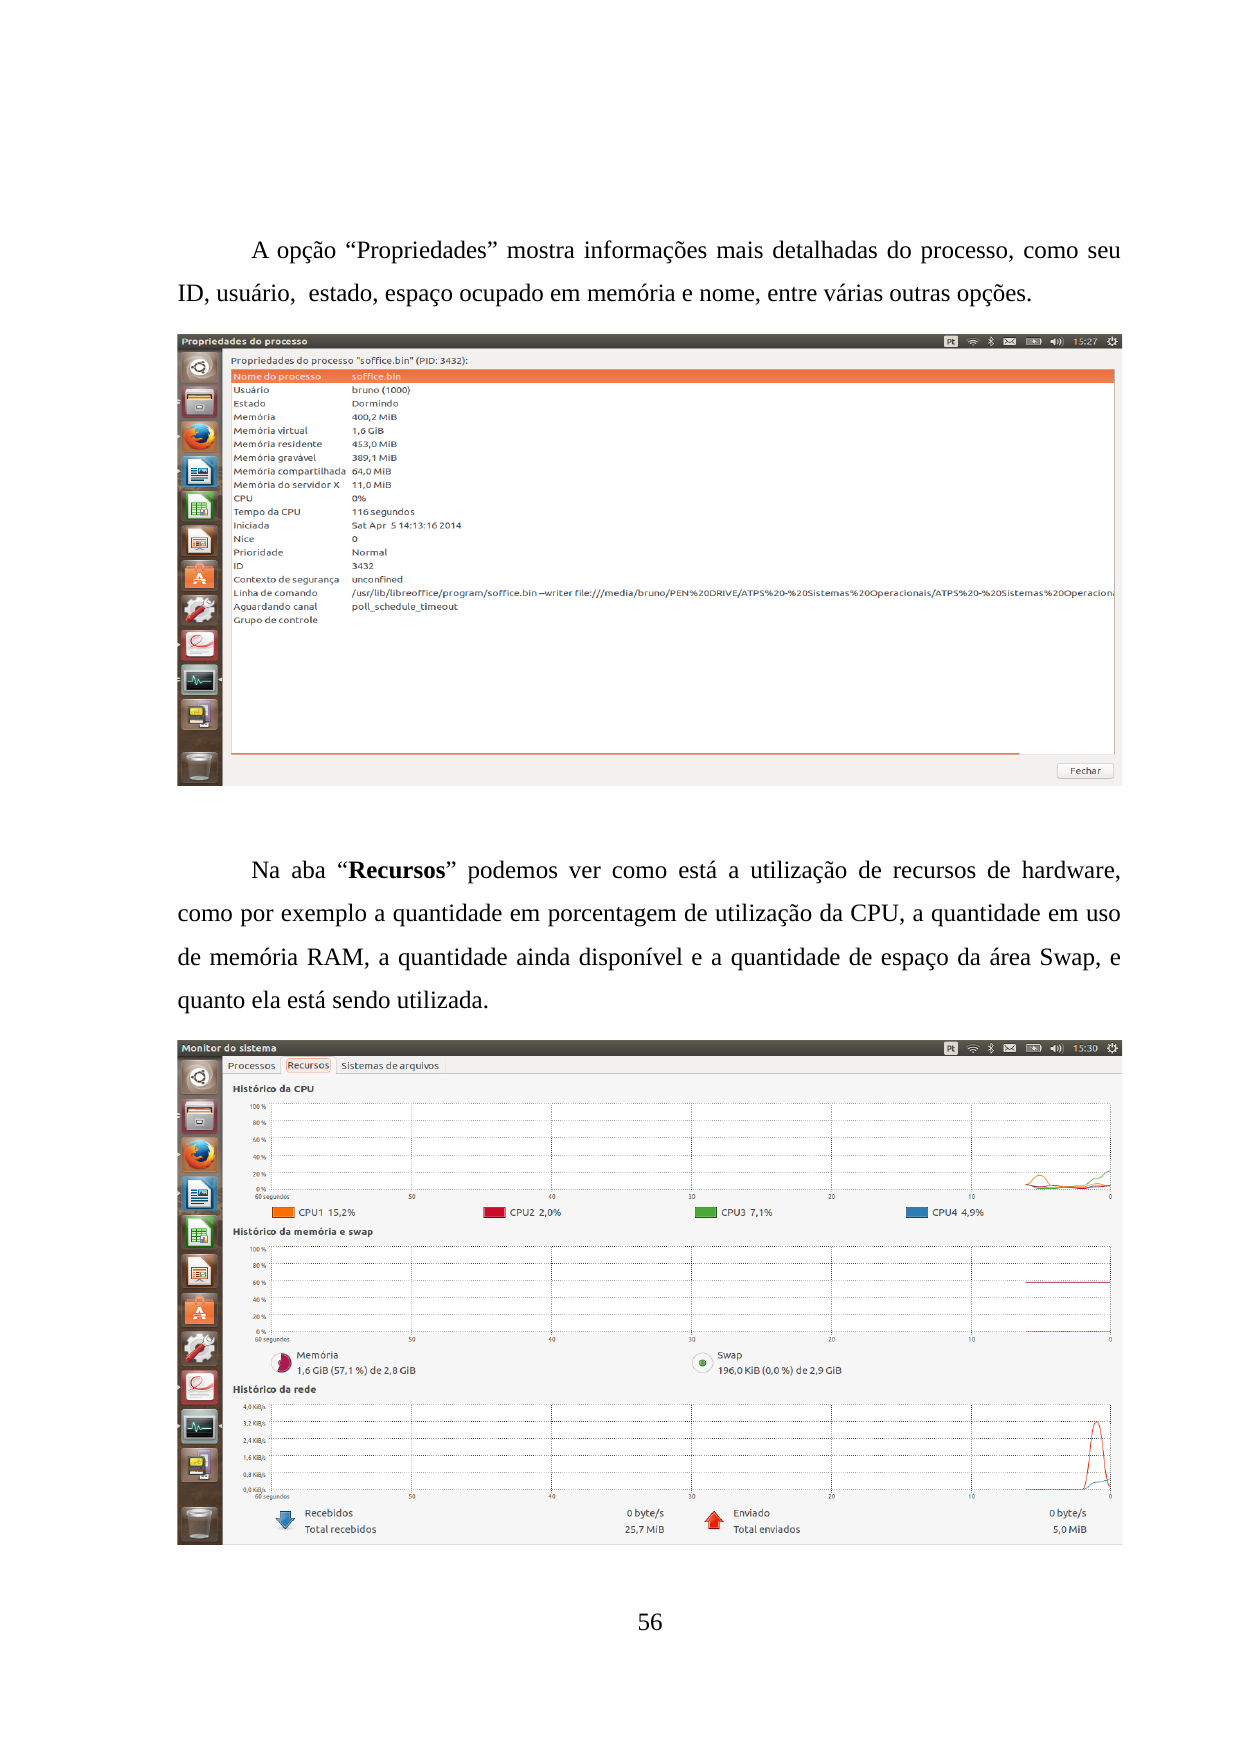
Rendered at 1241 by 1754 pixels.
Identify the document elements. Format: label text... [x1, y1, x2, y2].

text A opção “Propriedades” mostra informações mais detalhadas do processo, como seu ID, usuário, estado, espaço ocupado em memória e nome, entre várias outras opções. [177, 235, 1122, 307]
picture [177, 334, 1123, 786]
text Na aba “Recursos” podemos ver como está a utilização de recursos de hardware, como por exemplo a quantidade em porcentagem de utilização da CPU, a quantidade em uso de memória RAM, a quantidade ainda disponível e a quantidade de espaço da área Swap, e quanto ela está sendo utilizada. [177, 855, 1122, 1013]
picture [177, 1040, 1123, 1545]
